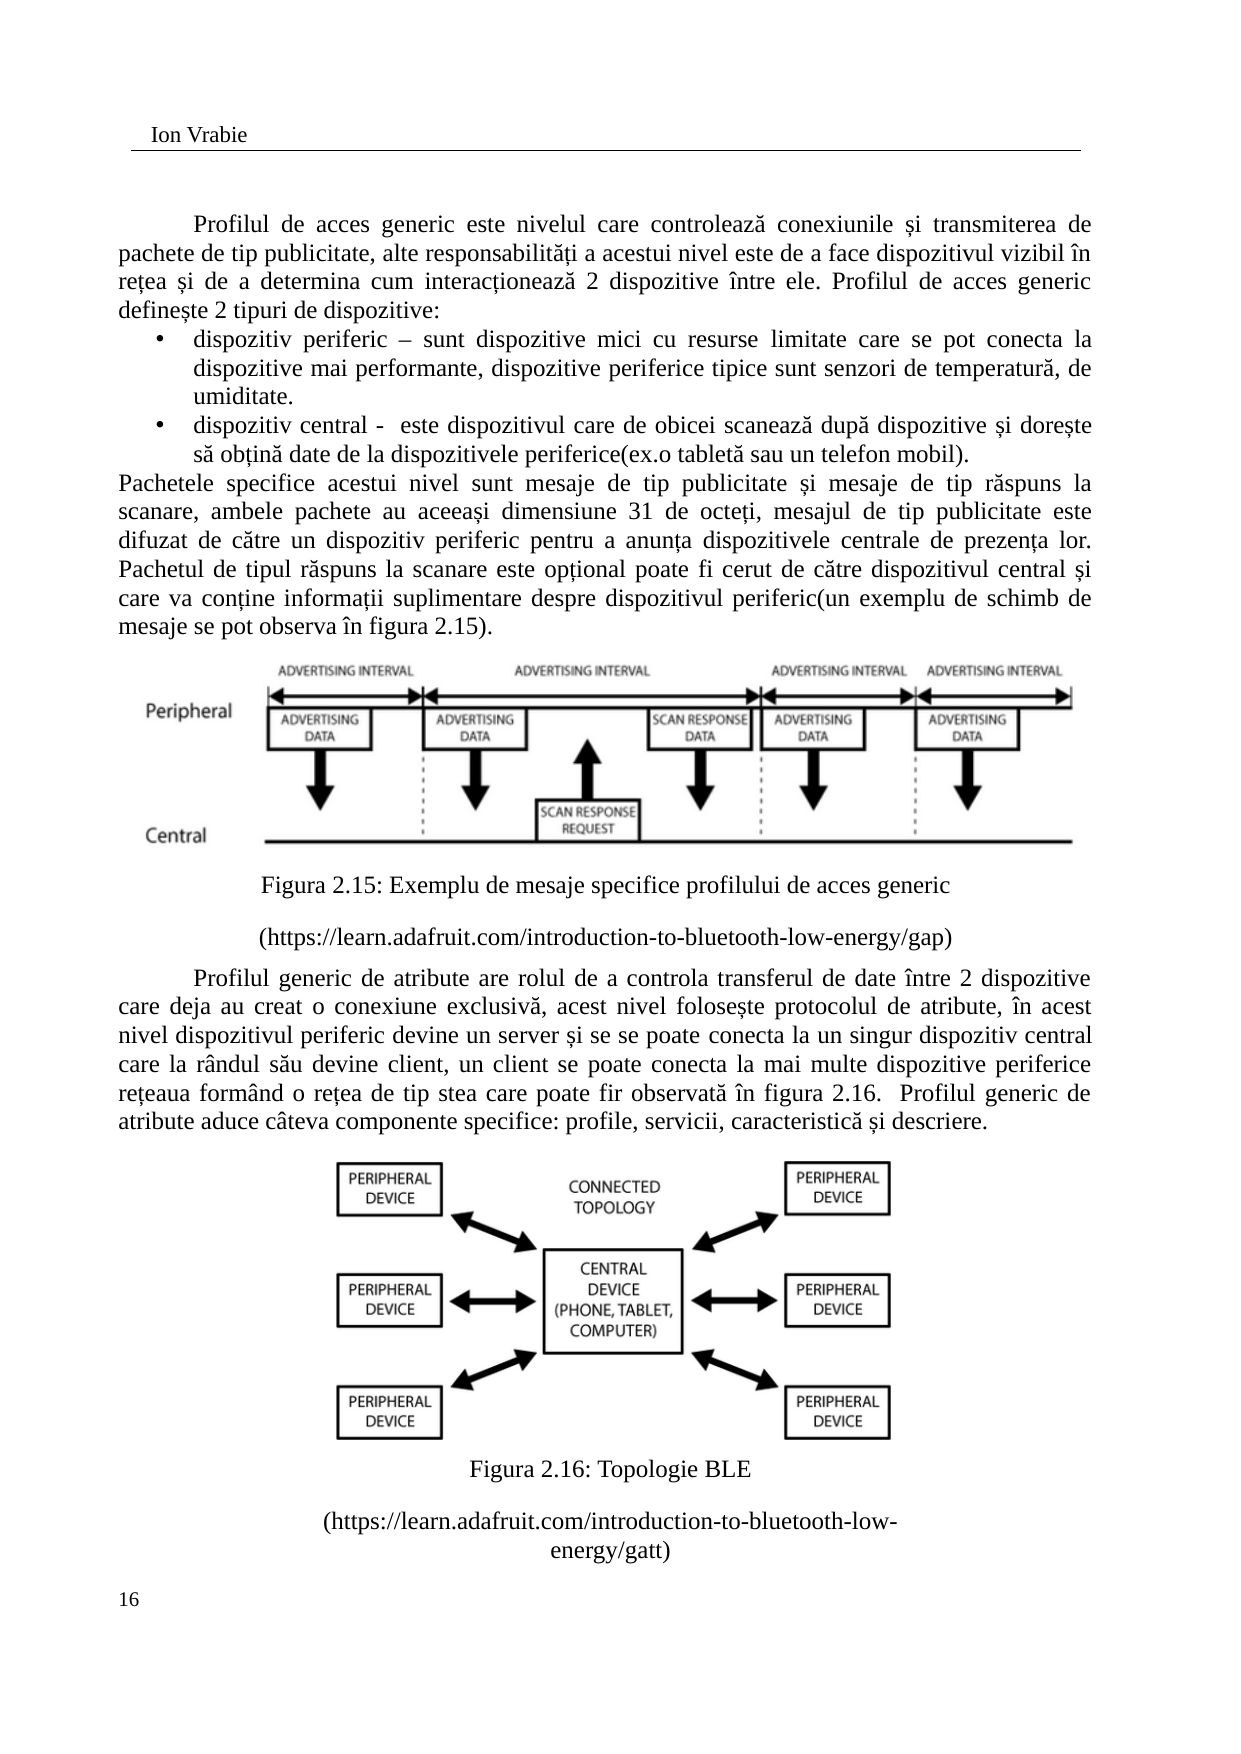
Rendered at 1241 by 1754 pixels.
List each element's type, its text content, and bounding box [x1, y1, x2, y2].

text (https://learn.adafruit.com/introduction-to-bluetooth-low-energy/gap) [118, 922, 1093, 951]
picture [316, 1153, 904, 1449]
text Figura 2.15: Exemplu de mesaje specifice profilului de acces generic [118, 865, 1093, 898]
text [118, 898, 1093, 922]
text (https://learn.adafruit.com/introduction-to-bluetooth-low-energy/gatt) [317, 1506, 904, 1563]
picture [118, 652, 1093, 865]
text Pachetele specifice acestui nivel sunt mesaje de tip publicitate și mesaje de tip răspuns la scanare, ambele pachete au aceeași dimensiune 31 de octeți, mesajul de tip publicitate este difuzat de către un dispozitiv periferic pentru a anunța dispozitivele centrale de prezența lor. Pachetul de tipul răspuns la scanare este opțional poate fi cerut de către dispozitivul central și care va conține informații suplimentare despre dispozitivul periferic(un exemplu de schimb de mesaje se pot observa în figura 2.15). [118, 468, 1093, 640]
text [317, 1482, 904, 1506]
list dispozitiv periferic – sunt dispozitive mici cu resurse limitate care se pot conecta la dispozitive mai performante, dispozitive periferice tipice sunt senzori de temperatură, de umiditate. [156, 324, 1093, 410]
text Figura 2.16: Topologie BLE [317, 1449, 904, 1482]
list dispozitiv central - este dispozitivul care de obicei scanează după dispozitive și dorește să obțină date de la dispozitivele periferice(ex.o tabletă sau un telefon mobil). [156, 410, 1093, 468]
text [118, 640, 1093, 652]
text Profilul de acces generic este nivelul care controlează conexiunile și transmiterea de pachete de tip publicitate, alte responsabilități a acestui nivel este de a face dispozitivul vizibil în rețea și de a determina cum interacționează 2 dispozitive între ele. Profilul de acces generic definește 2 tipuri de dispozitive: [118, 209, 1093, 324]
text Profilul generic de atribute are rolul de a controla transferul de date între 2 dispozitive care deja au creat o conexiune exclusivă, acest nivel folosește protocolul de atribute, în acest nivel dispozitivul periferic devine un server și se se poate conecta la un singur dispozitiv central care la rândul său devine client, un client se poate conecta la mai multe dispozitive periferice rețeaua formând o rețea de tip stea care poate fir observată în figura 2.16. Profilul generic de atribute aduce câteva componente specifice: profile, servicii, caracteristică și descriere. [118, 951, 1093, 1135]
